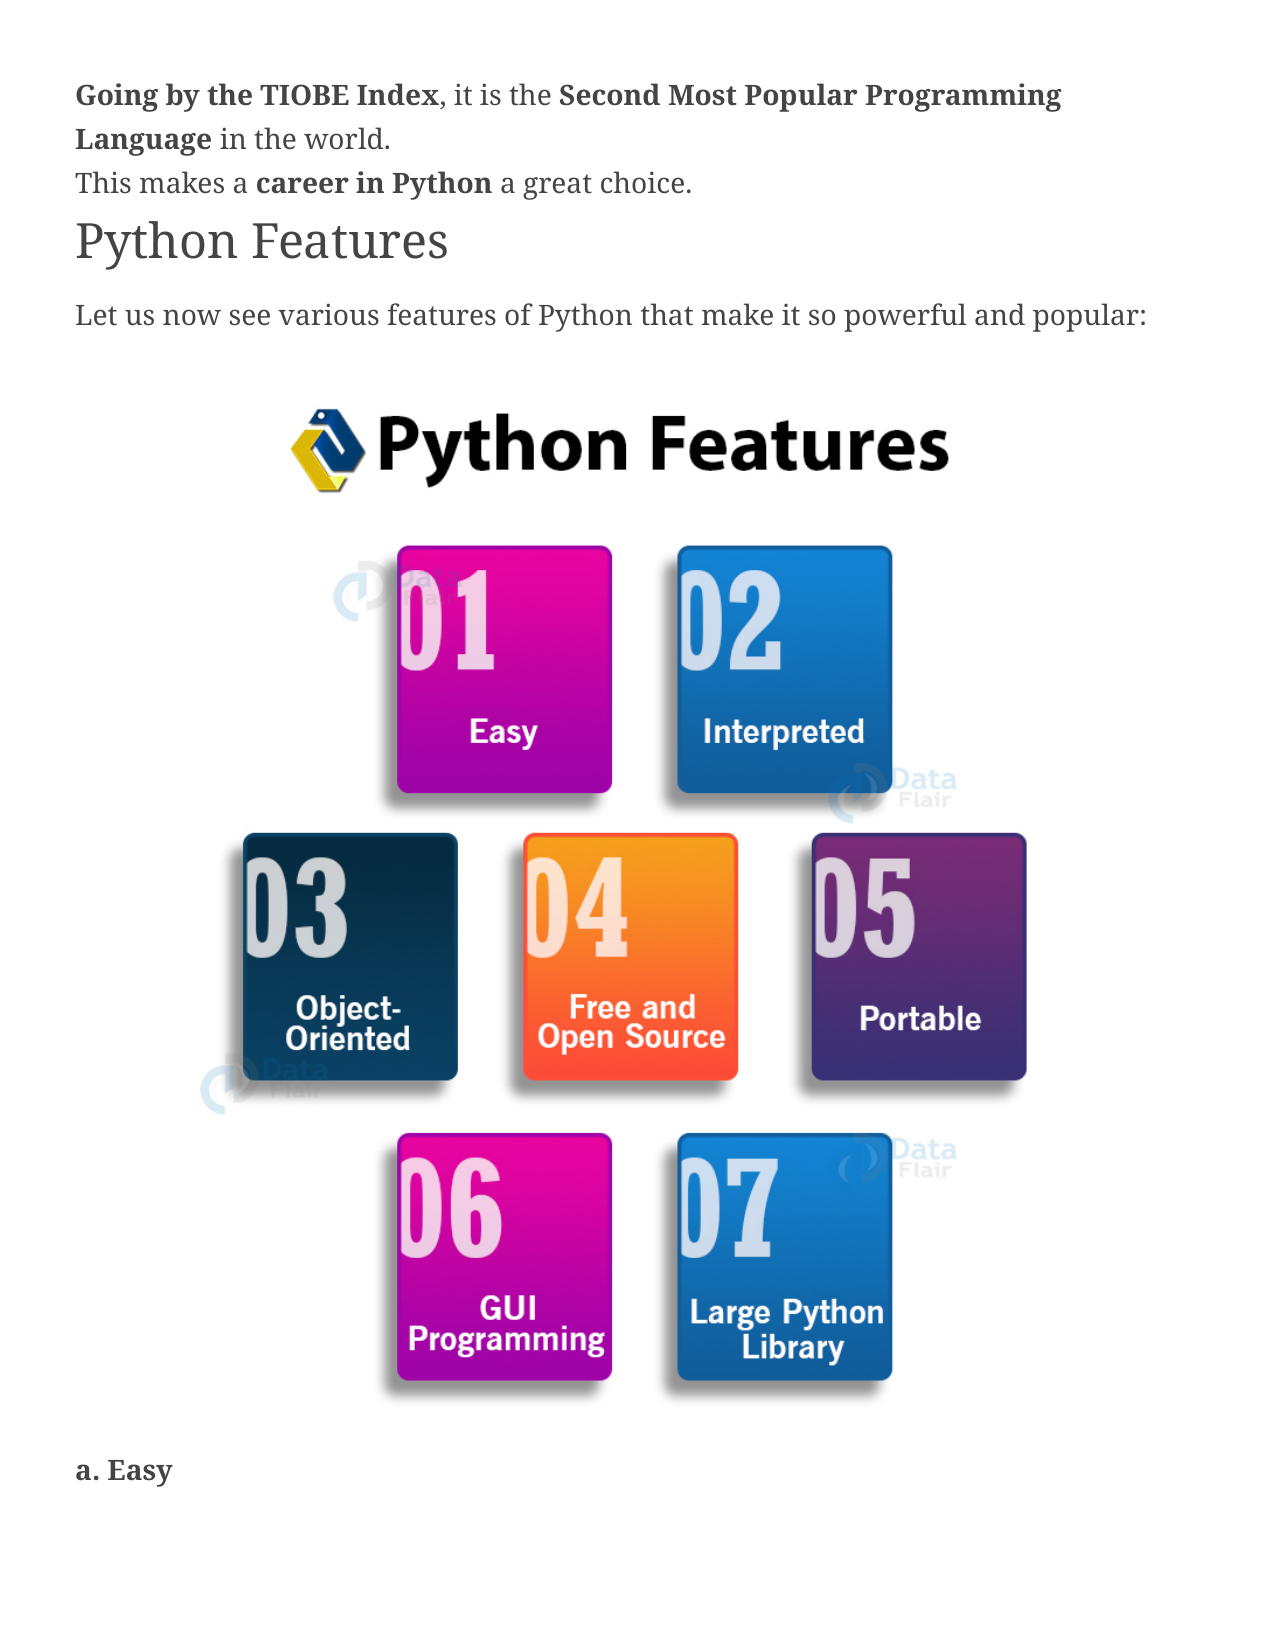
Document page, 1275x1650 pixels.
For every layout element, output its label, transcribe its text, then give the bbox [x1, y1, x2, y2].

picture [103, 367, 1154, 1418]
subtitle Python Features [75, 207, 1200, 273]
text This makes a career in Python a great choice. [75, 163, 1200, 201]
text Going by the TIOBE Index, it is the Second Most Popular Programming Language in the world. [75, 75, 1200, 157]
text a. Easy [75, 1450, 1200, 1489]
text Let us now see various features of Python that make it so powerful and popular: [75, 295, 1200, 333]
